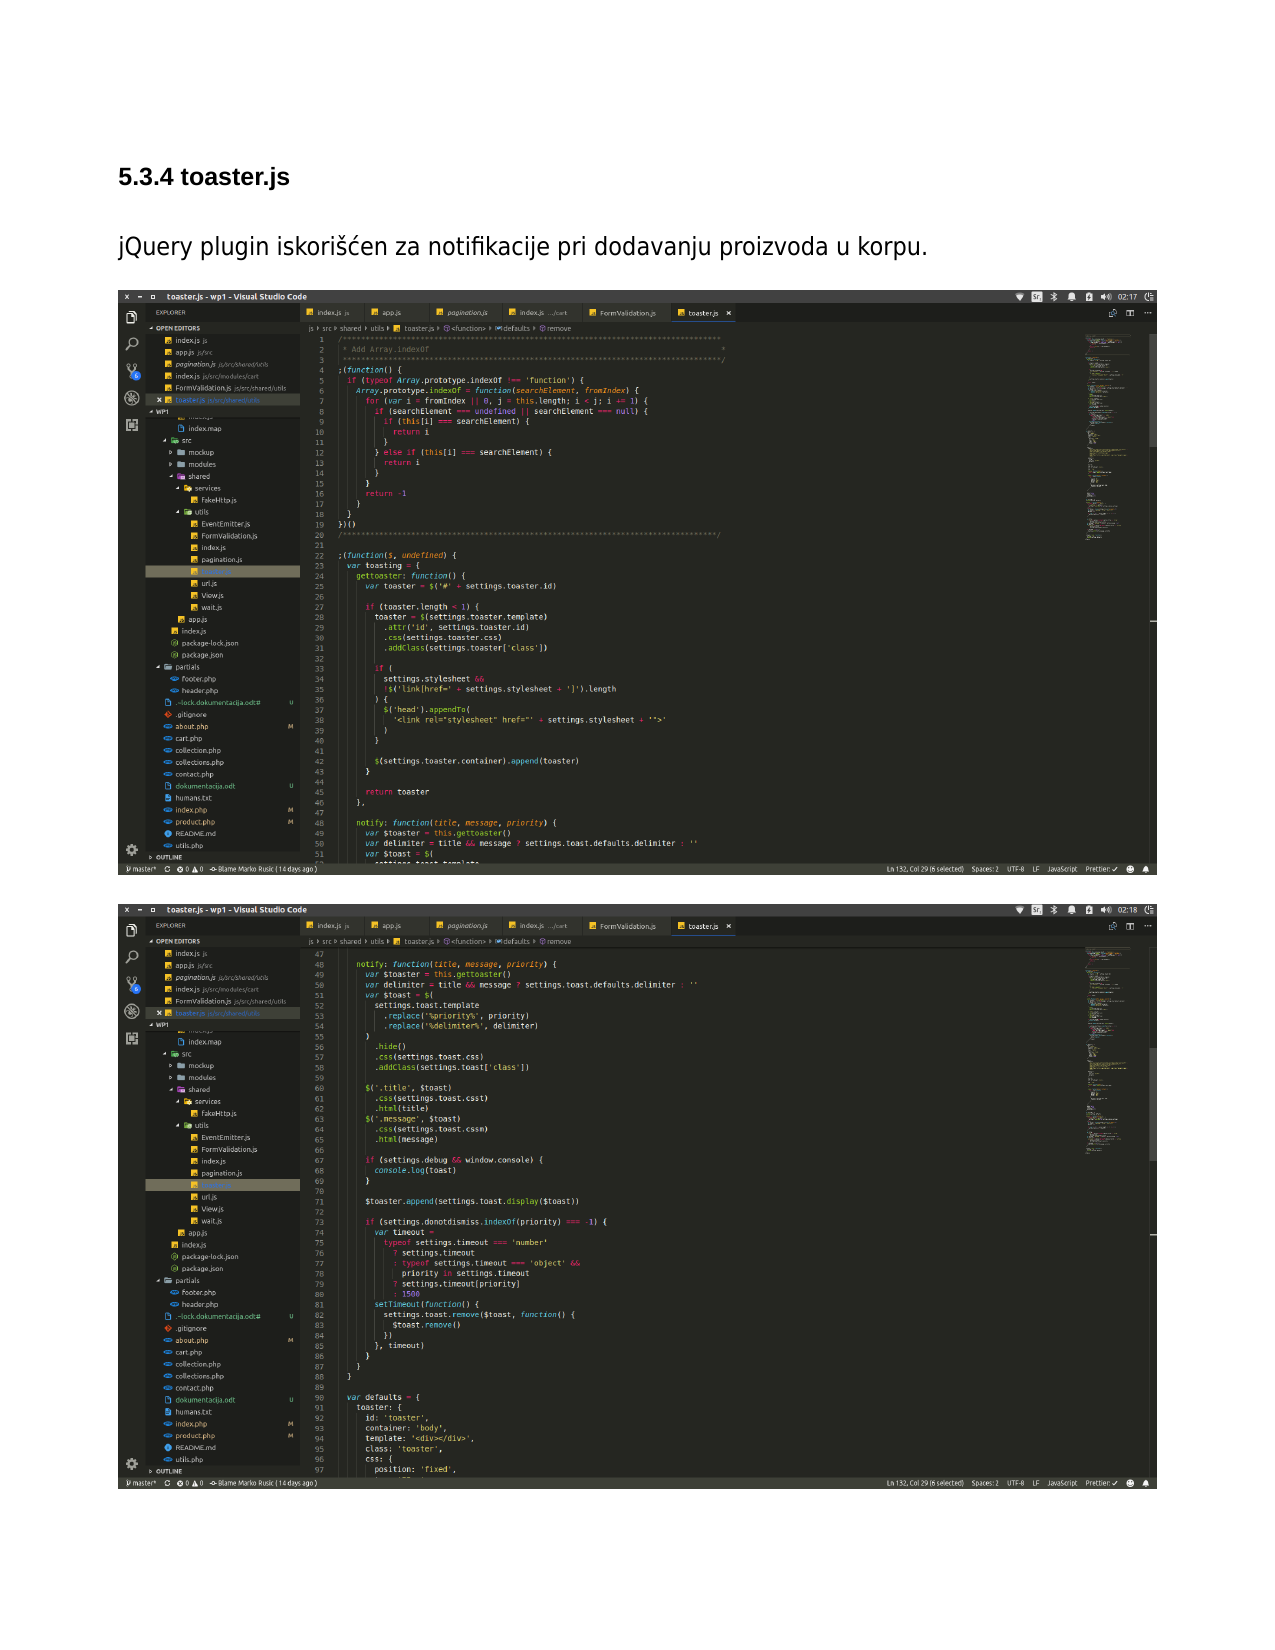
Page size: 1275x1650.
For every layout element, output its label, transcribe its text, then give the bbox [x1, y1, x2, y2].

picture [118, 904, 1157, 1489]
subtitle 5.3.4 toaster.js [118, 162, 1157, 191]
picture [118, 290, 1157, 875]
text jQuery plugin iskorišćen za notifikacije pri dodavanju proizvoda u korpu. [118, 232, 1157, 261]
